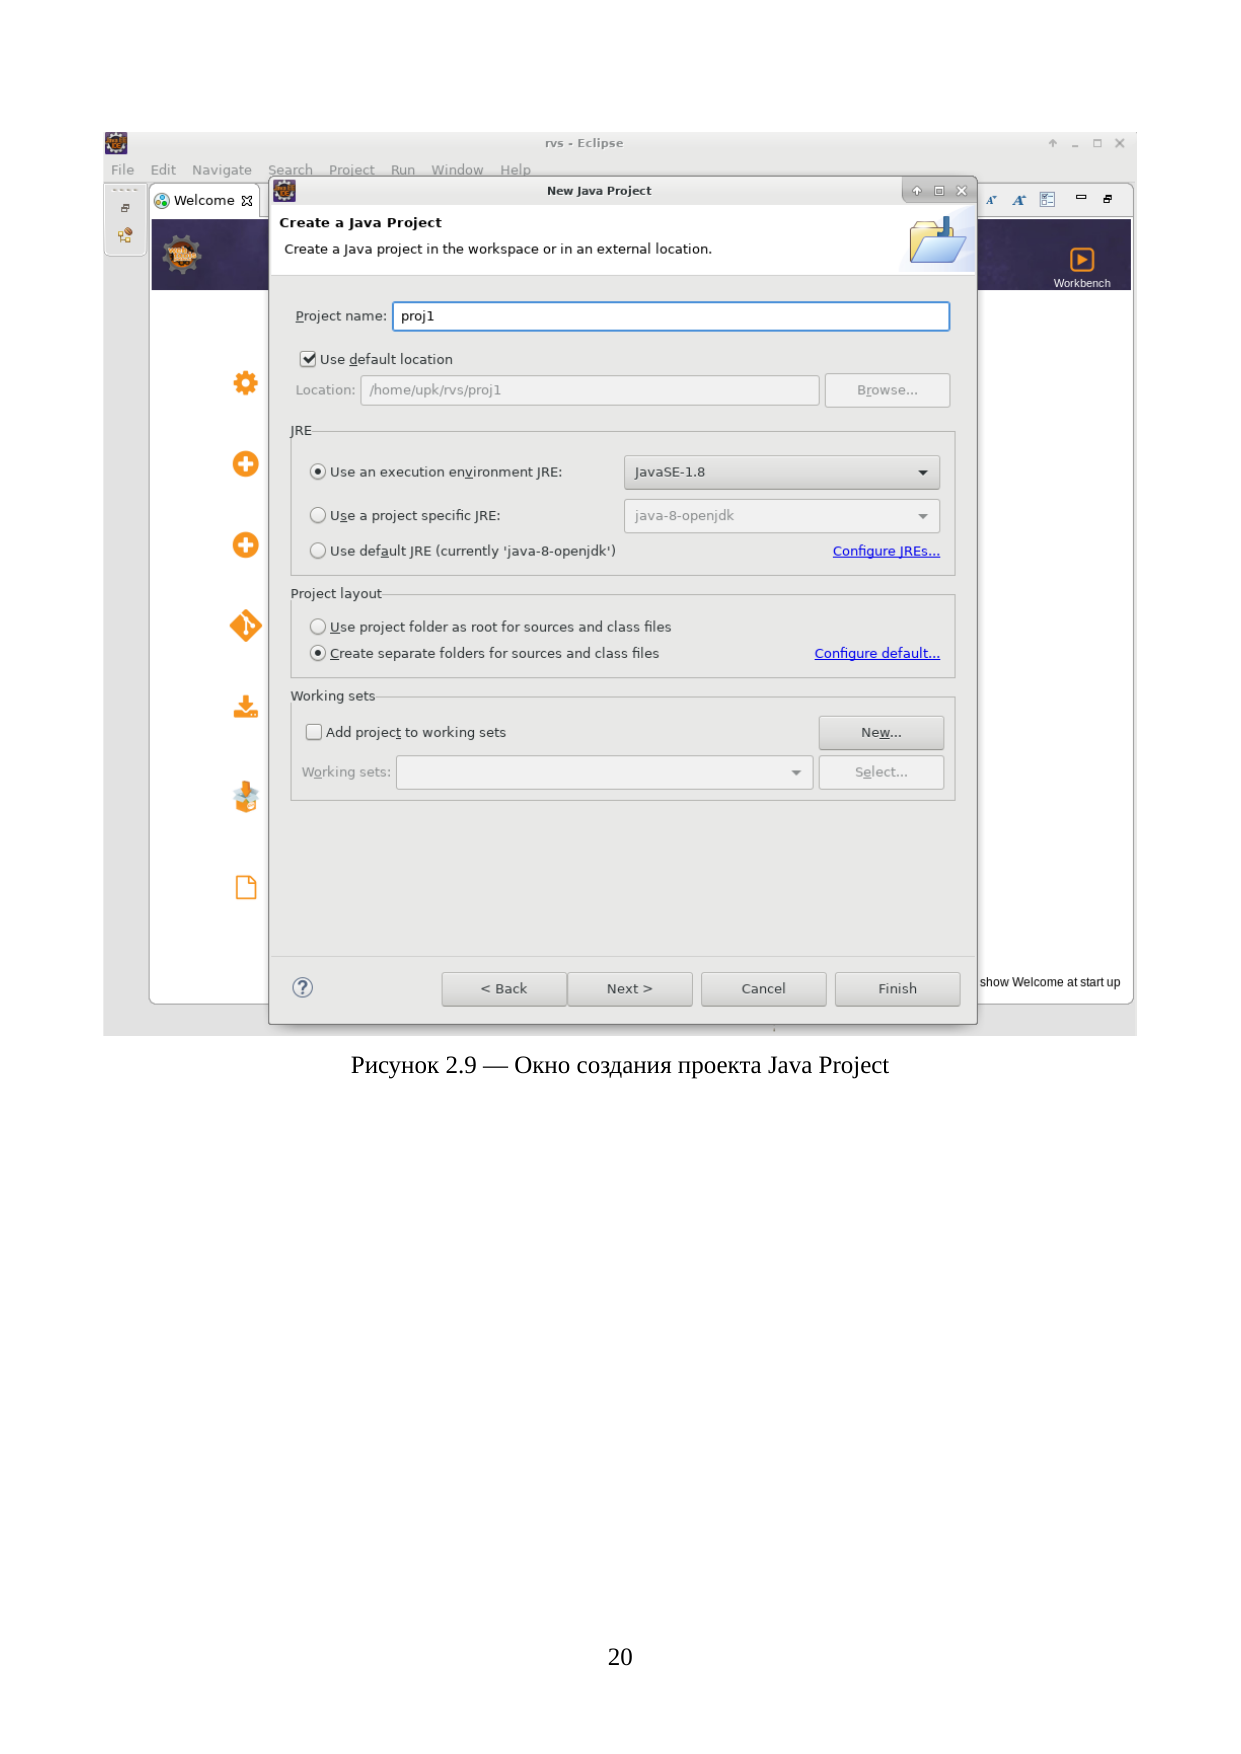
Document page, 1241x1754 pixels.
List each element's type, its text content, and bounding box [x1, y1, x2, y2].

text Рисунок 2.9 — Окно создания проекта Java Project [118, 1036, 1122, 1079]
picture [103, 132, 1137, 1036]
